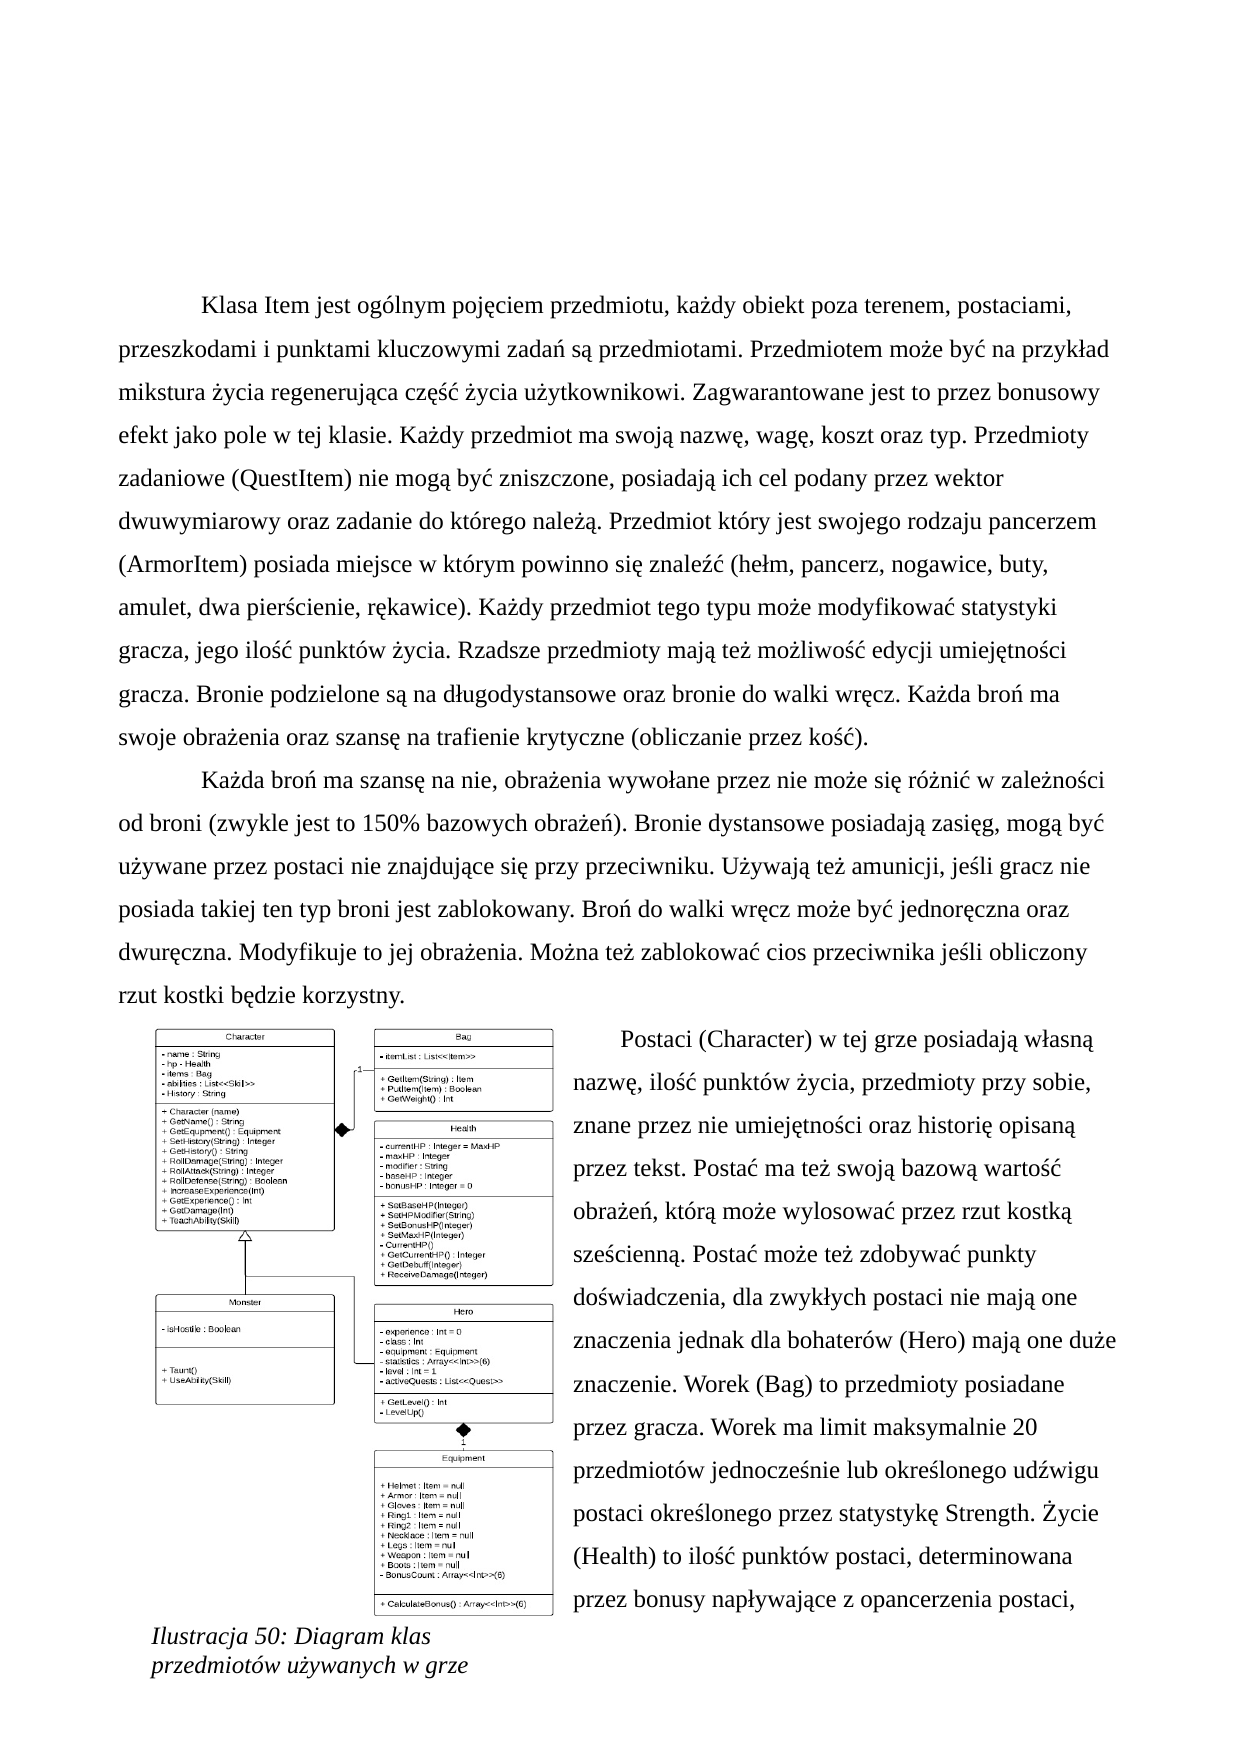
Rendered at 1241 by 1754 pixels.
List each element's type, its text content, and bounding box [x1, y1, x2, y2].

picture [147, 1018, 560, 1621]
text Każda broń ma szansę na nie, obrażenia wywołane przez nie może się różnić w zależności od broni (zwykle jest to 150% bazowych obrażeń). Bronie dystansowe posiadają zasięg, mogą być używane przez postaci nie znajdujące się przy przeciwniku. Używają też amunicji, jeśli gracz nie posiada takiej ten typ broni jest zablokowany. Broń do walki wręcz może być jednoręczna oraz dwuręczna. Modyfikuje to jej obrażenia. Można też zablokować cios przeciwnika jeśli obliczony rzut kostki będzie korzystny. [118, 765, 1122, 1009]
text Ilustracja 50: Diagram klas przedmiotów używanych w grze [151, 1621, 556, 1678]
text Postaci (Character) w tej grze posiadają własną nazwę, ilość punktów życia, przedmioty przy sobie, znane przez nie umiejętności oraz historię opisaną przez tekst. Postać ma też swoją bazową wartość obrażeń, którą może wylosować przez rzut kostką sześcienną. Postać może też zdobywać punkty doświadczenia, dla zwykłych postaci nie mają one znaczenia jednak dla bohaterów (Hero) mają one duże znaczenie. Worek (Bag) to przedmioty posiadane przez gracza. Worek ma limit maksymalnie 20 przedmiotów jednocześnie lub określonego udźwigu postaci określonego przez statystykę Strength. Życie (Health) to ilość punktów postaci, determinowana przez bonusy napływające z opancerzenia postaci, [573, 1024, 1122, 1613]
text Klasa Item jest ogólnym pojęciem przedmiotu, każdy obiekt poza terenem, postaciami, przeszkodami i punktami kluczowymi zadań są przedmiotami. Przedmiotem może być na przykład mikstura życia regenerująca część życia użytkownikowi. Zagwarantowane jest to przez bonusowy efekt jako pole w tej klasie. Każdy przedmiot ma swoją nazwę, wagę, koszt oraz typ. Przedmioty zadaniowe (QuestItem) nie mogą być zniszczone, posiadają ich cel podany przez wektor dwuwymiarowy oraz zadanie do którego należą. Przedmiot który jest swojego rodzaju pancerzem (ArmorItem) posiada miejsce w którym powinno się znaleźć (hełm, pancerz, nogawice, buty, amulet, dwa pierścienie, rękawice). Każdy przedmiot tego typu może modyfikować statystyki gracza, jego ilość punktów życia. Rzadsze przedmioty mają też możliwość edycji umiejętności gracza. Bronie podzielone są na długodystansowe oraz bronie do walki wręcz. Każda broń ma swoje obrażenia oraz szansę na trafienie krytyczne (obliczanie przez kość). [118, 291, 1122, 751]
